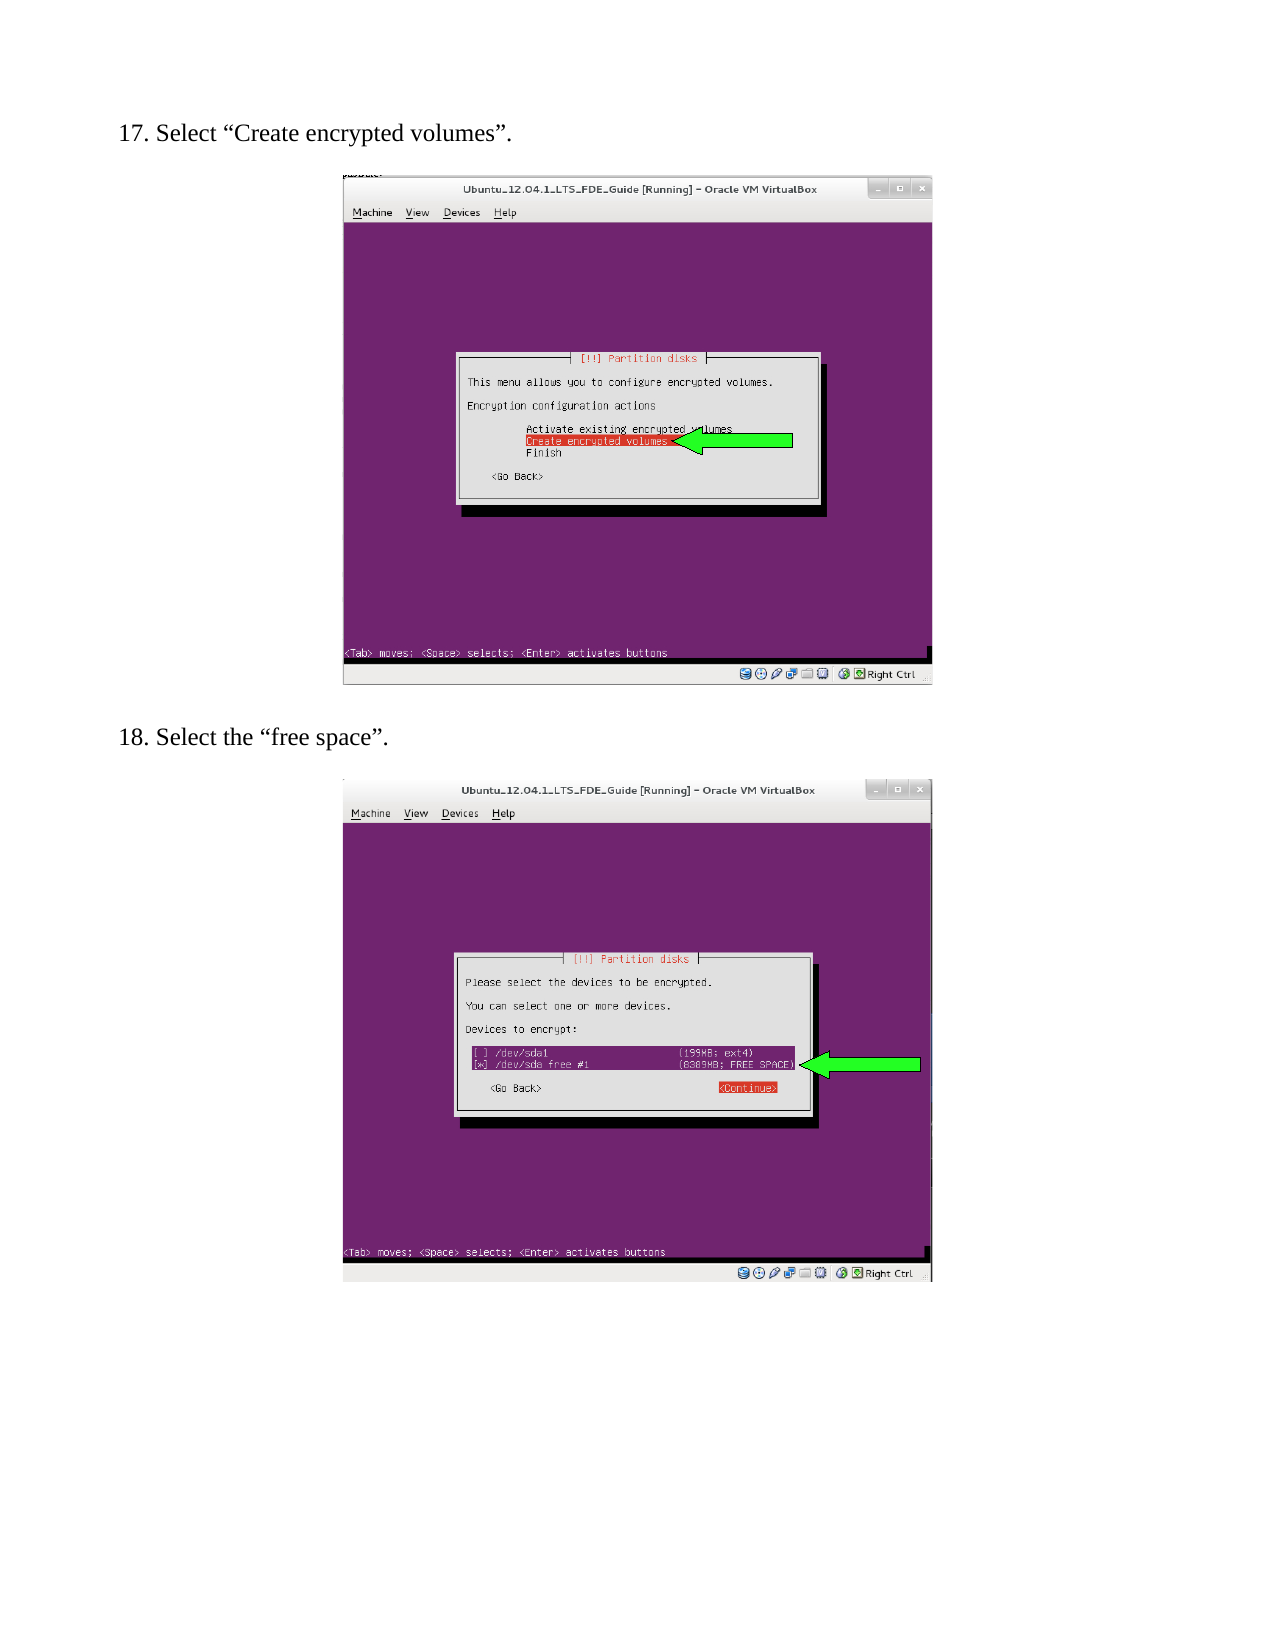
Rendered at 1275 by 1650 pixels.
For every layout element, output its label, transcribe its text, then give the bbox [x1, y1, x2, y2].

text 17. Select “Create encrypted volumes”. [118, 118, 1157, 147]
picture [342, 175, 933, 685]
text 18. Select the “free space”. [118, 722, 1157, 751]
picture [342, 779, 933, 1282]
